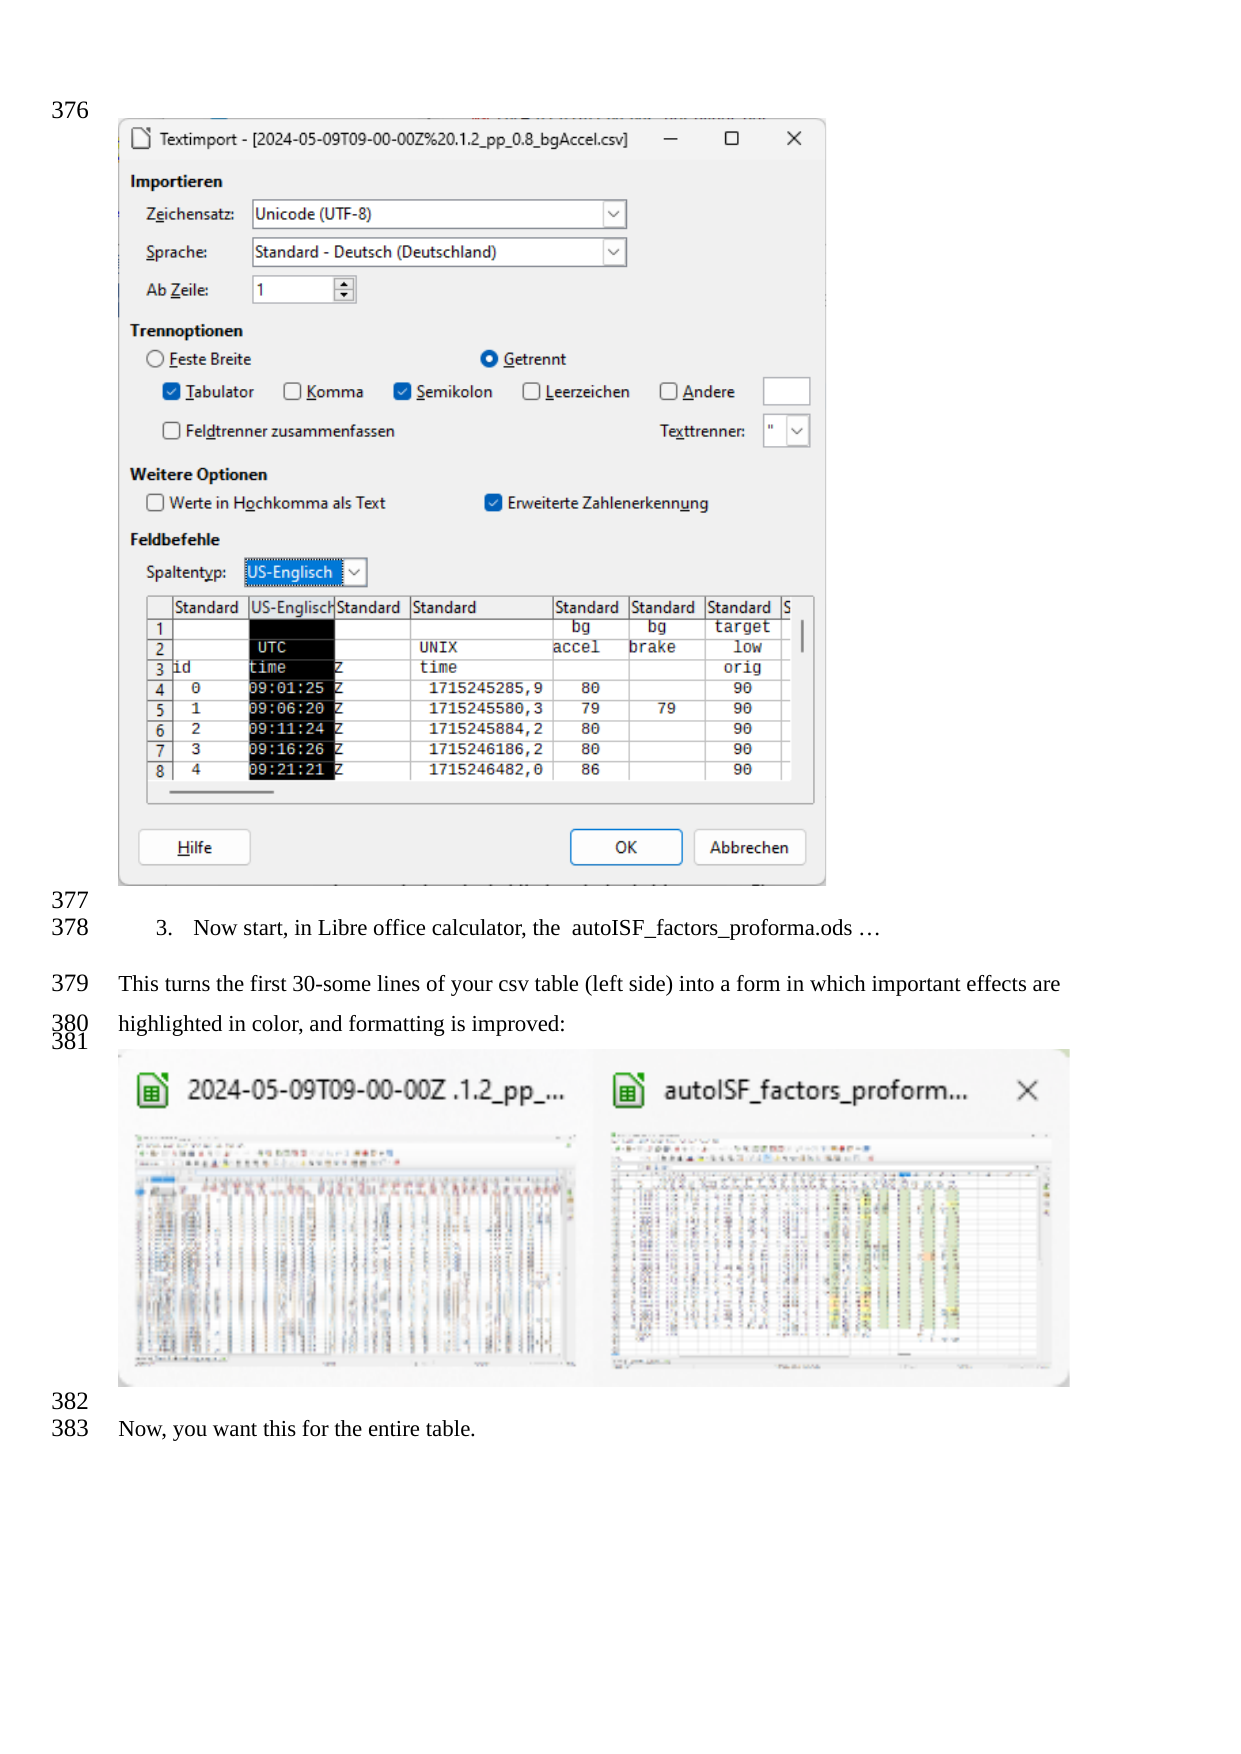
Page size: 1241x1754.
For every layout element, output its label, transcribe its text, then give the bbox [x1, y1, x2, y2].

text Now, you want this for the entire table. [118, 1415, 1122, 1442]
text This turns the first 30-some lines of your csv table (left side) into a form in which important effects are highlighted in color, and formatting is improved: [118, 971, 1122, 1036]
list Now start, in Libre office calculator, the autoISF_factors_proforma.ods … [156, 914, 1122, 941]
